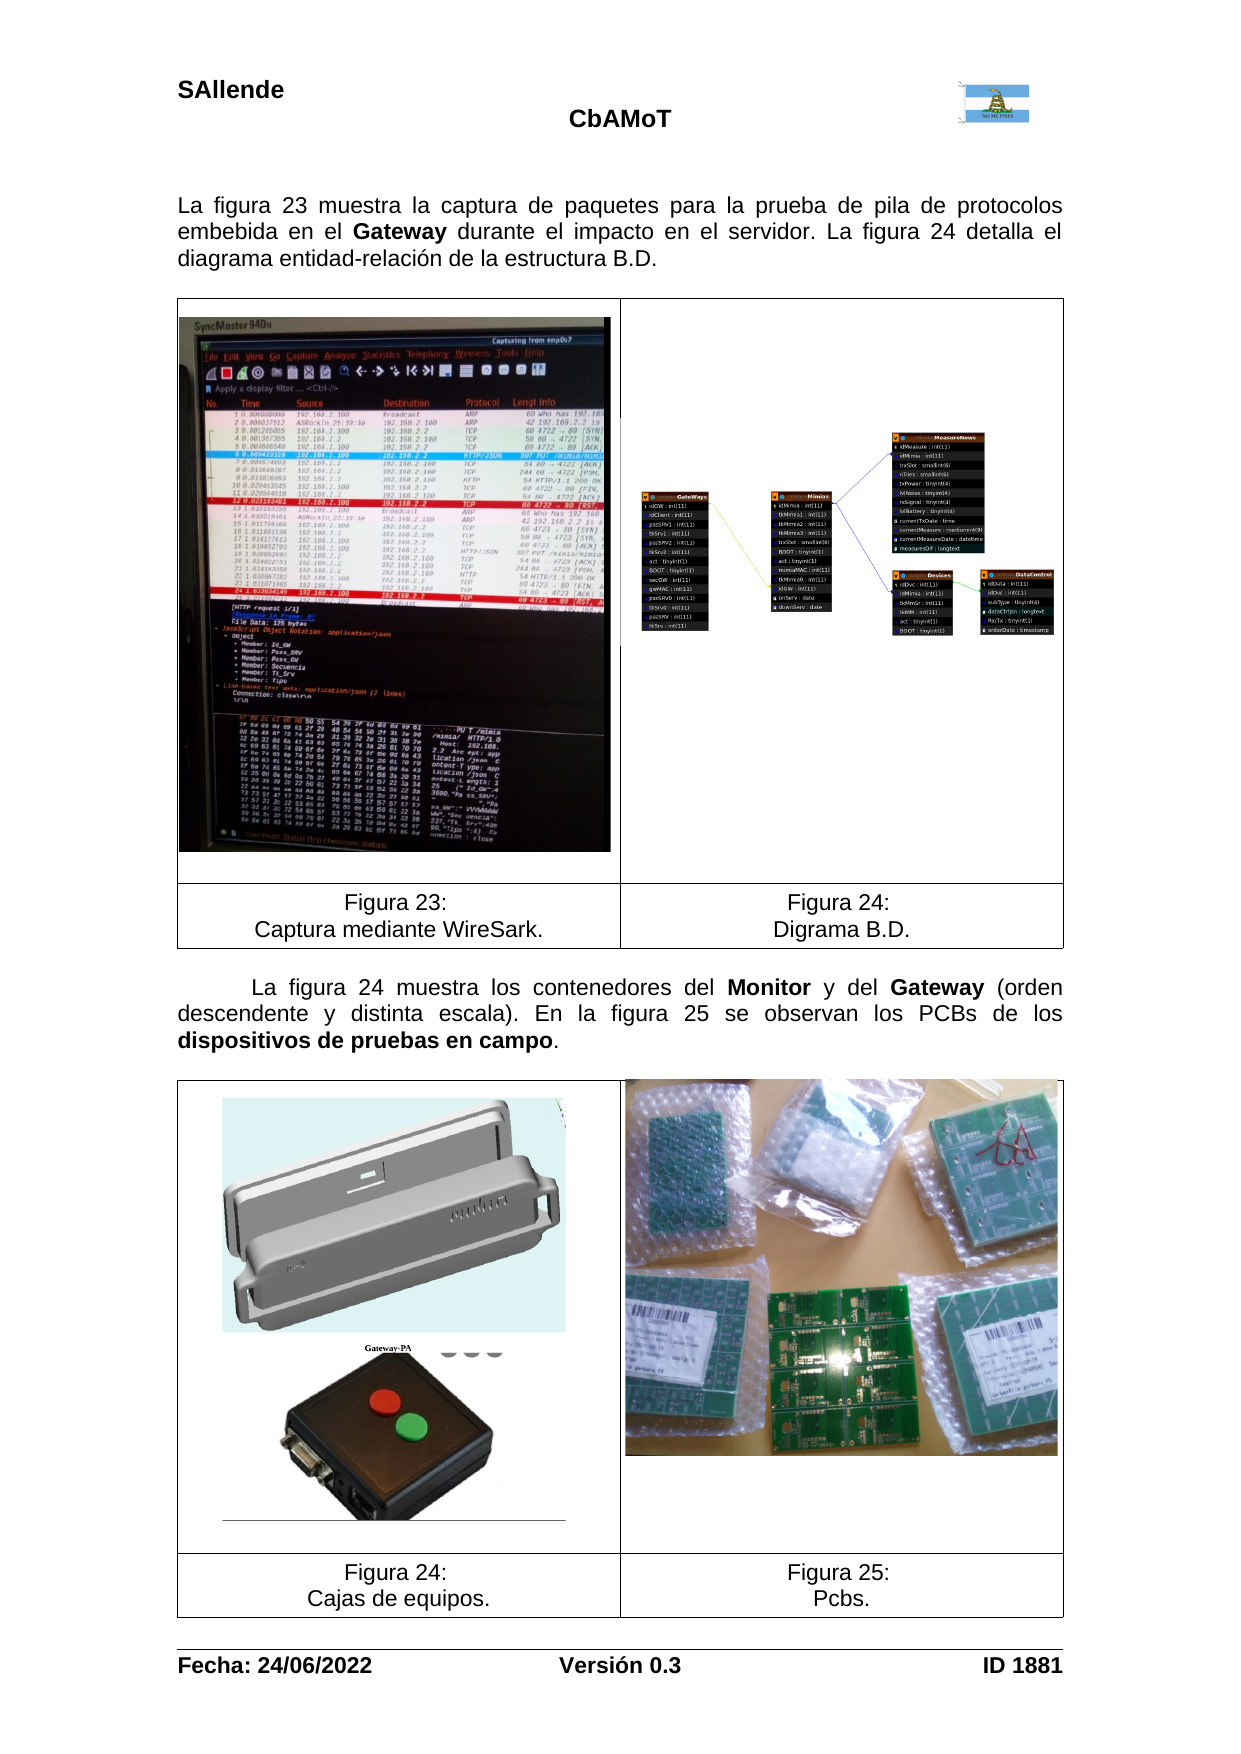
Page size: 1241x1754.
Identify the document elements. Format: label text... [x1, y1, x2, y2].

table_cell Figura 23: Captura mediante WireSark. [178, 884, 620, 948]
table_header [178, 1081, 620, 1553]
table_cell Figura 24: Digrama B.D. [621, 884, 1063, 948]
table_header [621, 299, 1063, 883]
picture [625, 1079, 1058, 1456]
picture [642, 429, 1063, 647]
picture [222, 1098, 566, 1521]
picture [954, 79, 1033, 126]
table_cell Figura 24: Cajas de equipos. [178, 1554, 620, 1617]
text La figura 23 muestra la captura de paquetes para la prueba de pila de protocolos embebida en el Gateway durante el impacto en el servidor. La figura 24 detalla el diagrama entidad-relación de la estructura B.D. [177, 192, 1063, 271]
table_cell Figura 25: Pcbs. [621, 1554, 1063, 1617]
table_header [621, 1081, 1063, 1553]
table_header [178, 299, 620, 883]
text La figura 24 muestra los contenedores del Monitor y del Gateway (orden descendente y distinta escala). En la figura 25 se observan los PCBs de los dispositivos de pruebas en campo. [177, 974, 1063, 1053]
picture [179, 317, 611, 852]
